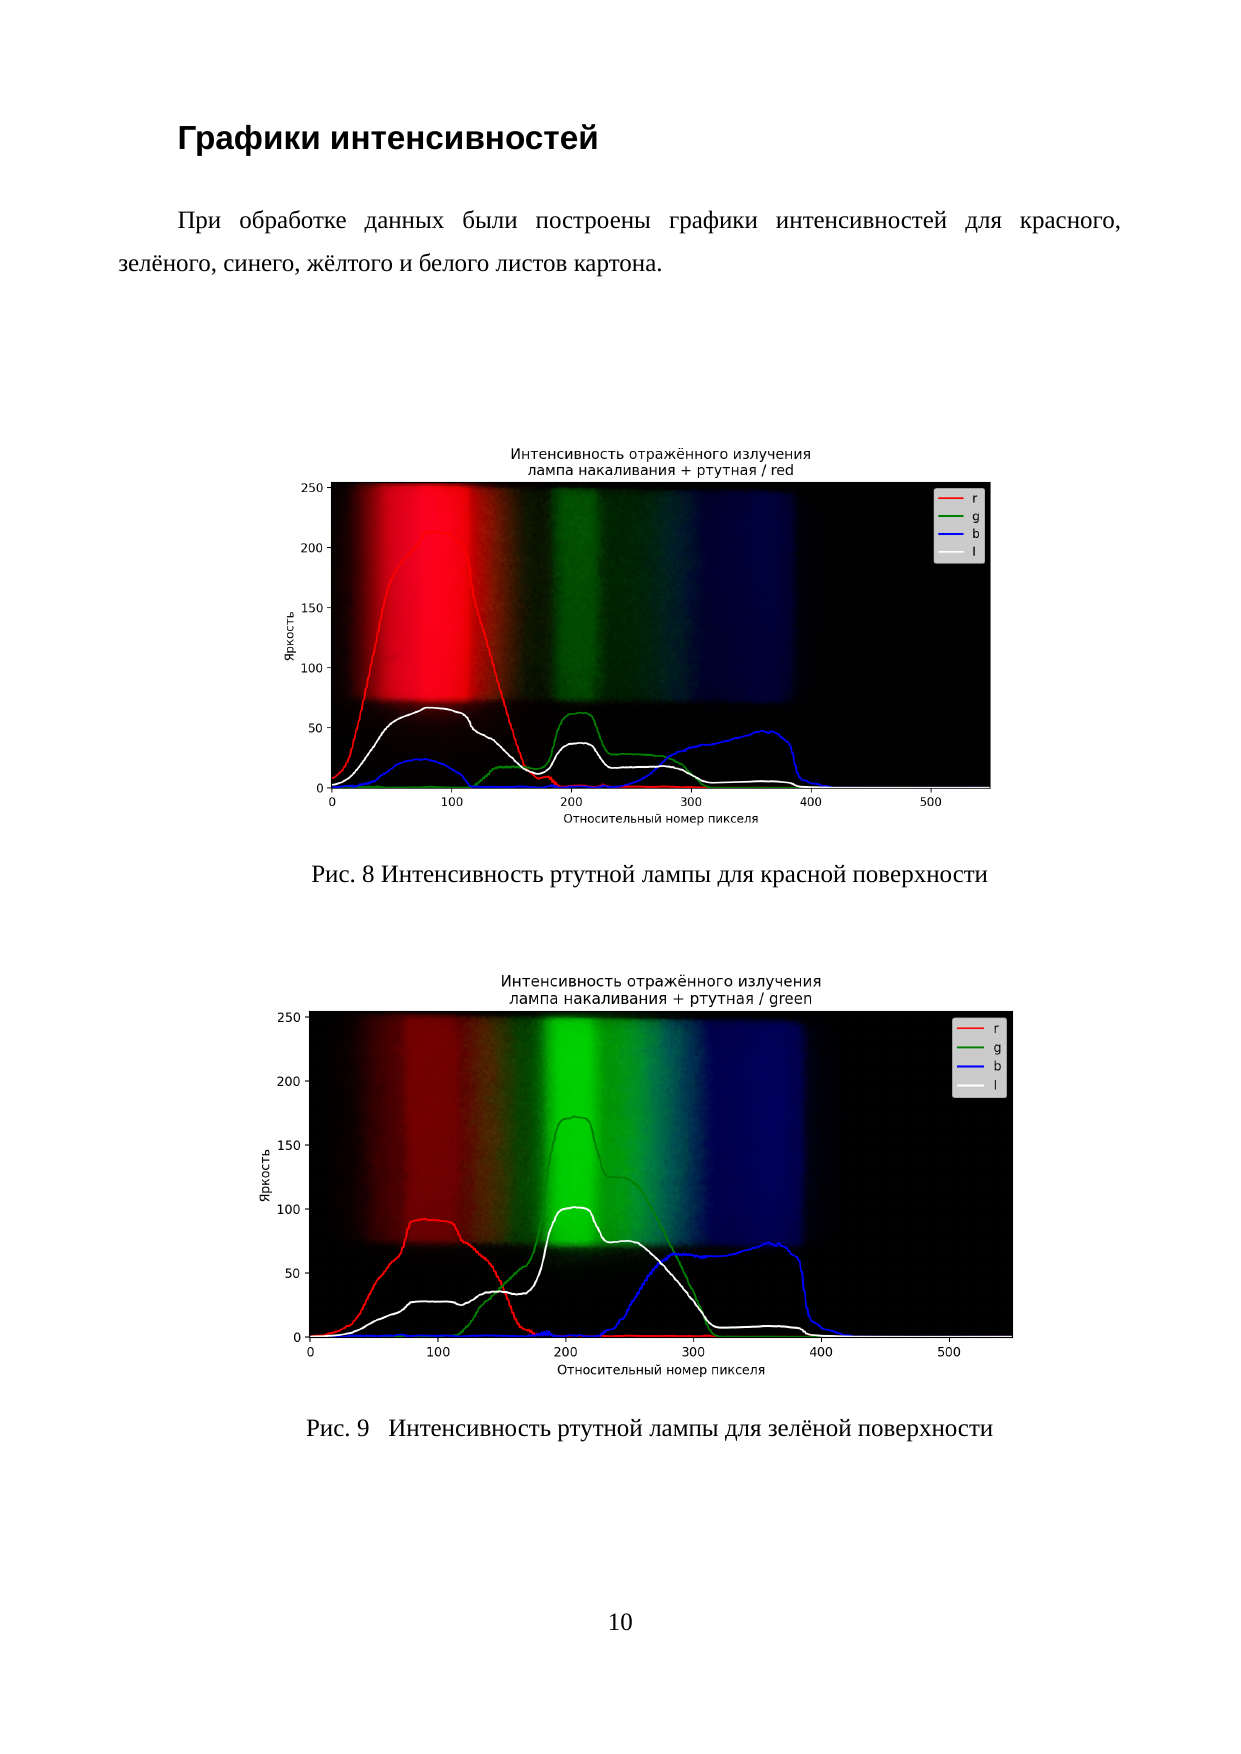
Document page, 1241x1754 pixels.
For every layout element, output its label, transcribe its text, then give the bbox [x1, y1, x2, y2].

text При обработке данных были построены графики интенсивностей для красного, зелёного, синего, жёлтого и белого листов картона. [118, 205, 1122, 277]
picture [197, 945, 1103, 1399]
text Рис. 8 Интенсивность ртутной лампы для красной поверхности [118, 859, 1122, 888]
text Рис. 9 Интенсивность ртутной лампы для зелёной поверхности [118, 1413, 1122, 1442]
subtitle Графики интенсивностей [118, 118, 1122, 157]
picture [225, 420, 1074, 846]
